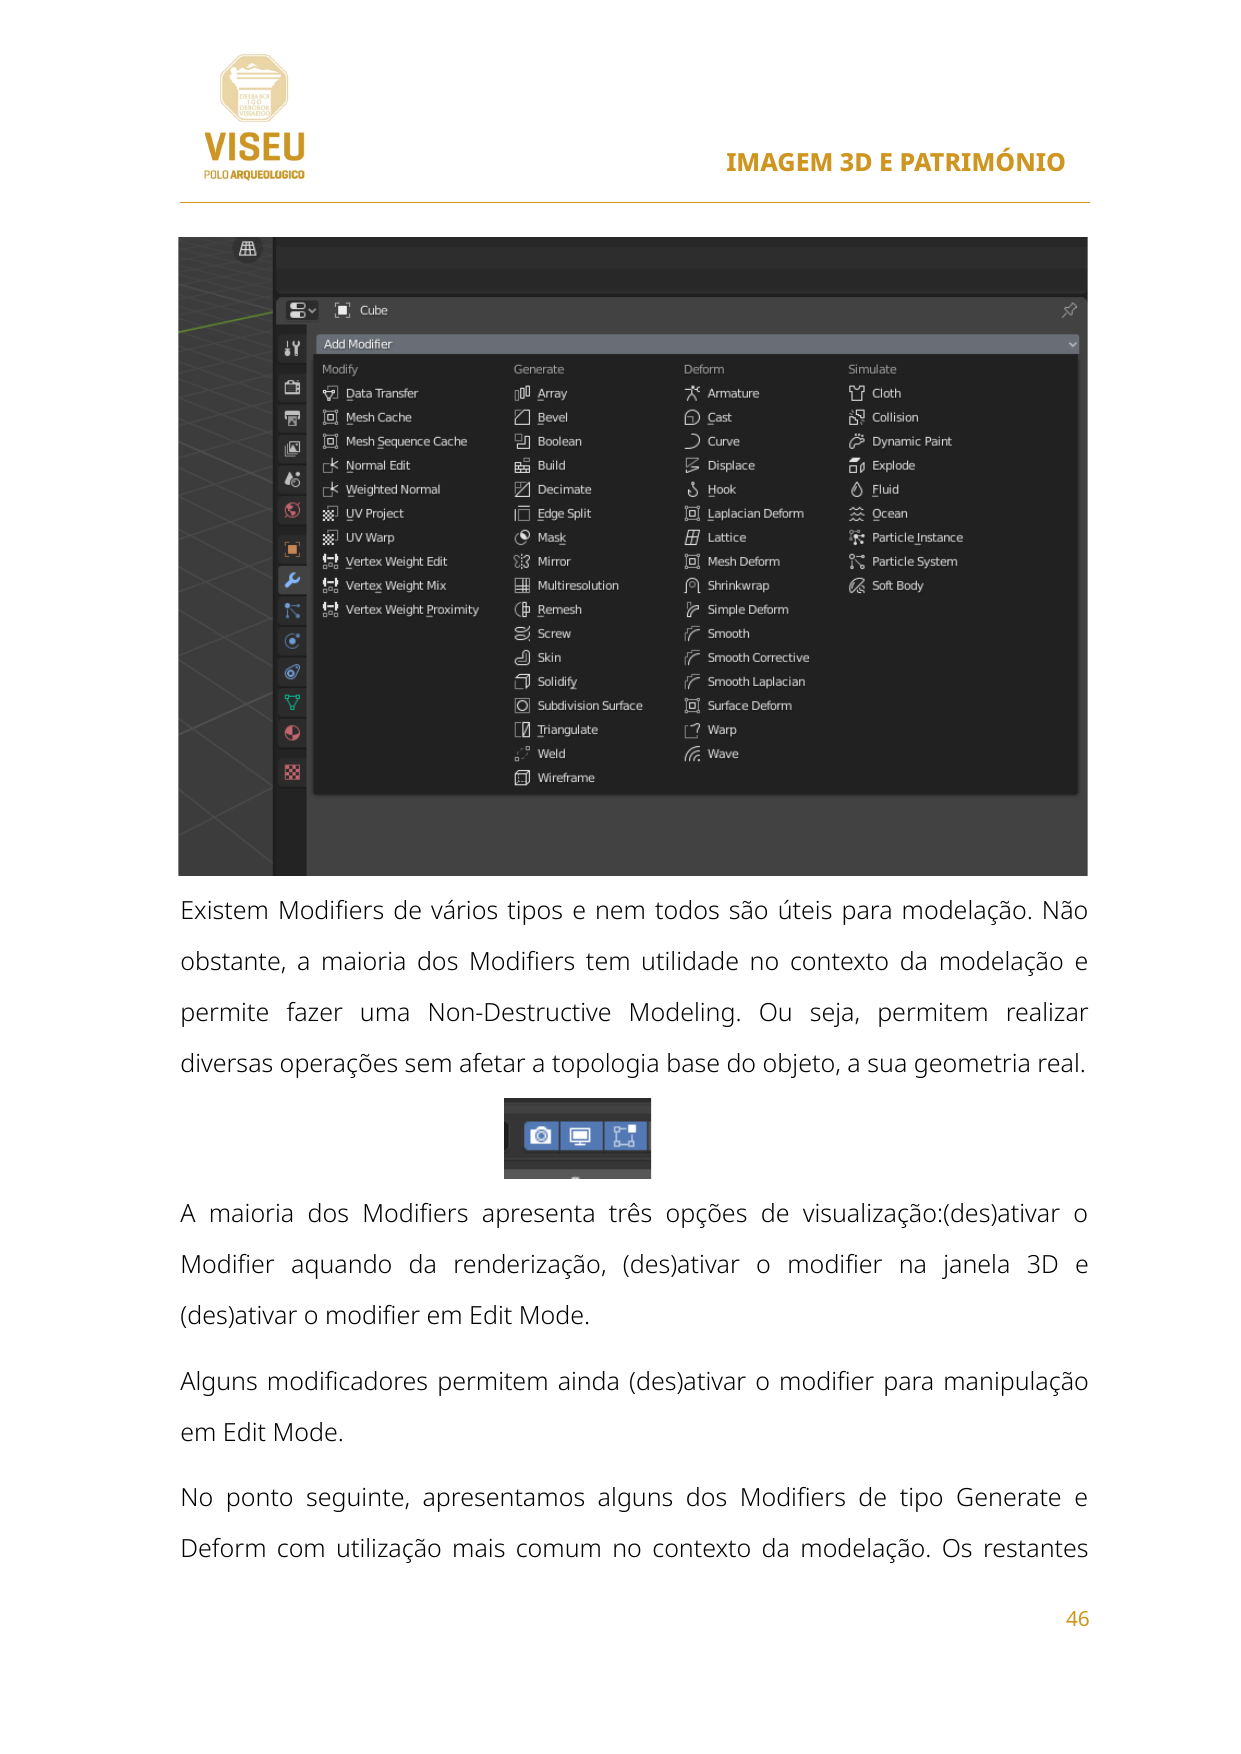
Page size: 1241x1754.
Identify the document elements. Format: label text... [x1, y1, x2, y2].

text Existem Modifiers de vários tipos e nem todos são úteis para modelação. Não obstante, a maioria dos Modifiers tem utilidade no contexto da modelação e permite fazer uma Non-Destructive Modeling. Ou seja, permitem realizar diversas operações sem afetar a topologia base do objeto, a sua geometria real. [180, 232, 1090, 1079]
picture [504, 1098, 652, 1179]
text A maioria dos Modifiers apresenta três opções de visualização:(des)ativar o Modifier aquando da renderização, (des)ativar o modifier na janela 3D e (des)ativar o modifier em Edit Mode. [180, 1111, 1090, 1332]
text Alguns modificadores permitem ainda (des)ativar o modifier para manipulação em Edit Mode. [180, 1363, 1090, 1448]
text No ponto seguinte, apresentamos alguns dos Modifiers de tipo Generate e Deform com utilização mais comum no contexto da modelação. Os restantes [180, 1480, 1090, 1565]
picture [178, 237, 1088, 876]
